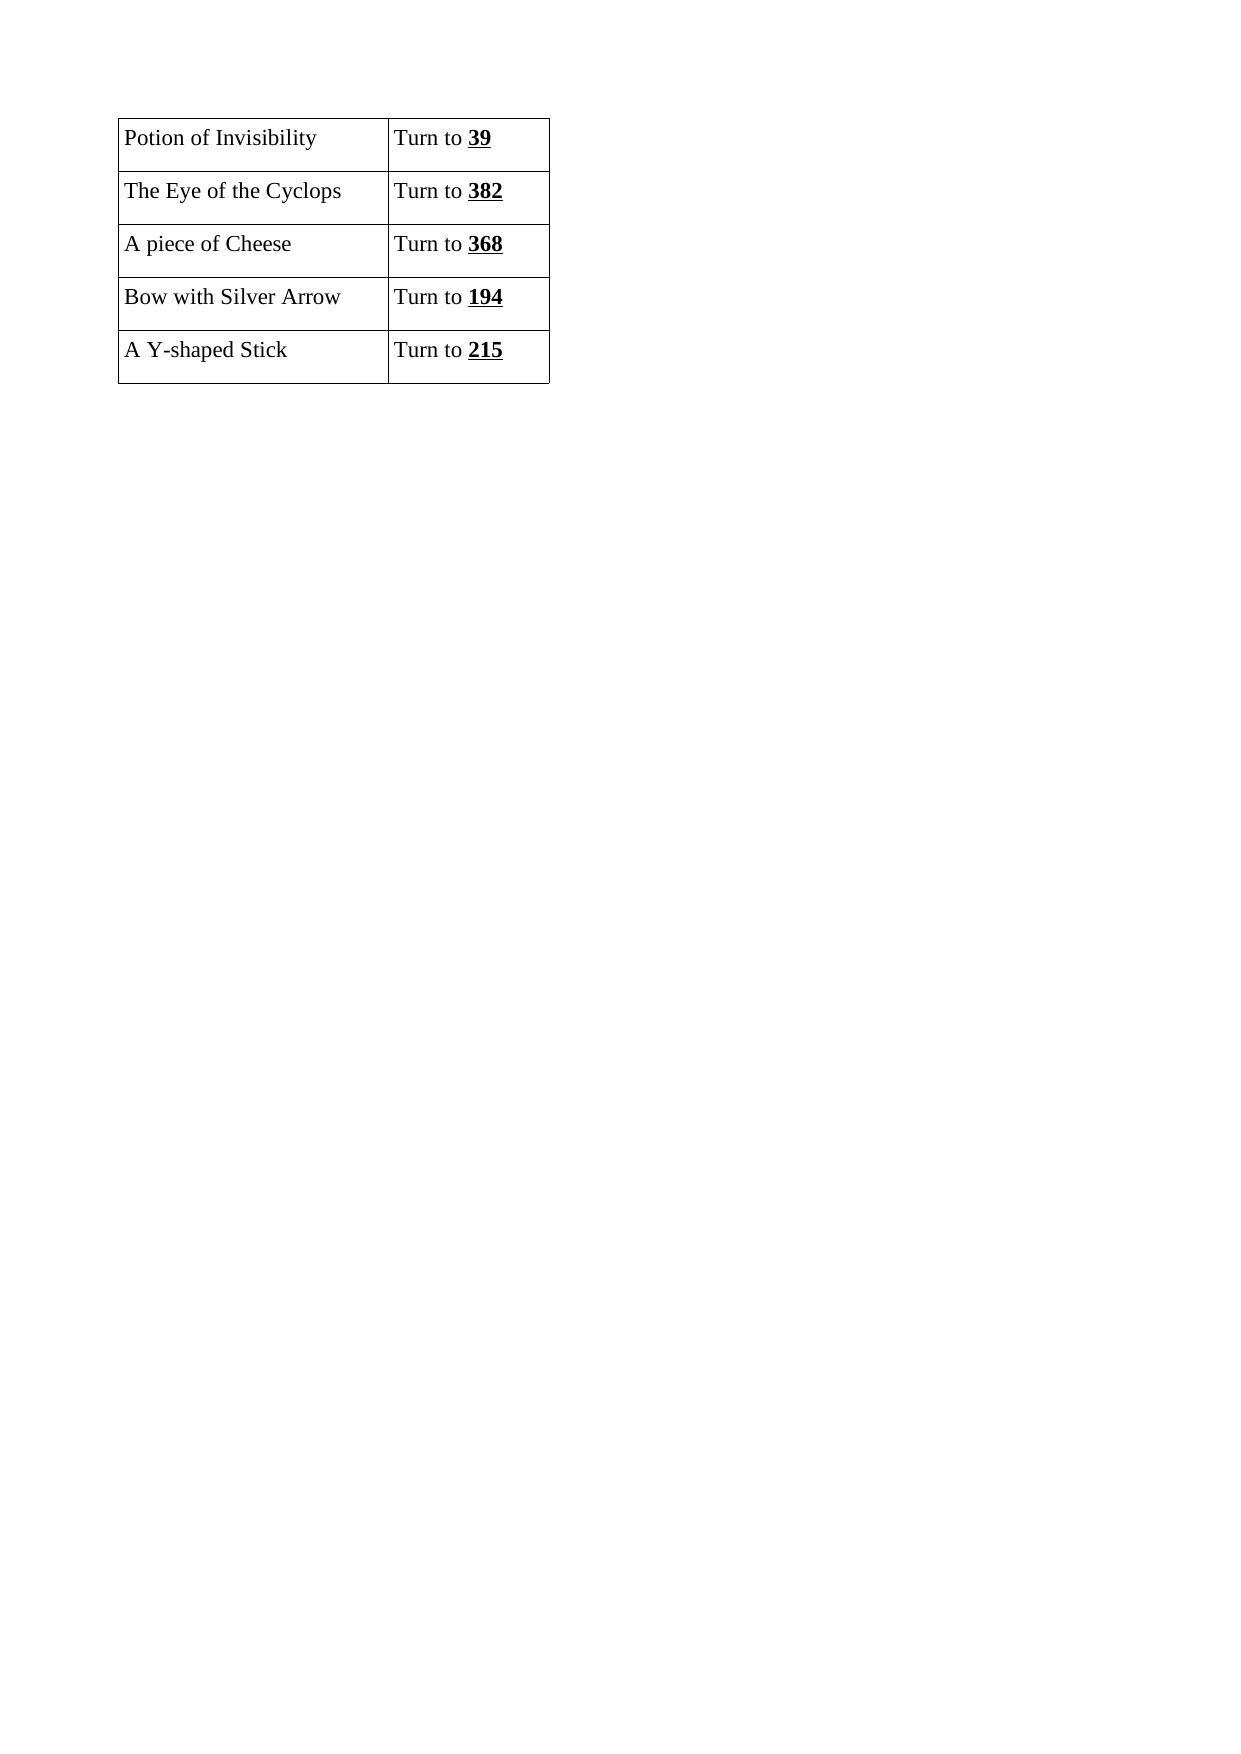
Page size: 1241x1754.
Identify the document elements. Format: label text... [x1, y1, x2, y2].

table_cell A piece of Cheese [119, 225, 388, 277]
table_cell Turn to 194 [389, 278, 549, 330]
table_cell Turn to 368 [389, 225, 549, 277]
table_cell A Y-shaped Stick [119, 331, 388, 383]
table_cell Turn to 382 [389, 172, 549, 224]
table_header Turn to 39 [389, 119, 549, 171]
table_cell Bow with Silver Arrow [119, 278, 388, 330]
table_cell Turn to 215 [389, 331, 549, 383]
table_cell The Eye of the Cyclops [119, 172, 388, 224]
table_header Potion of Invisibility [119, 119, 388, 171]
